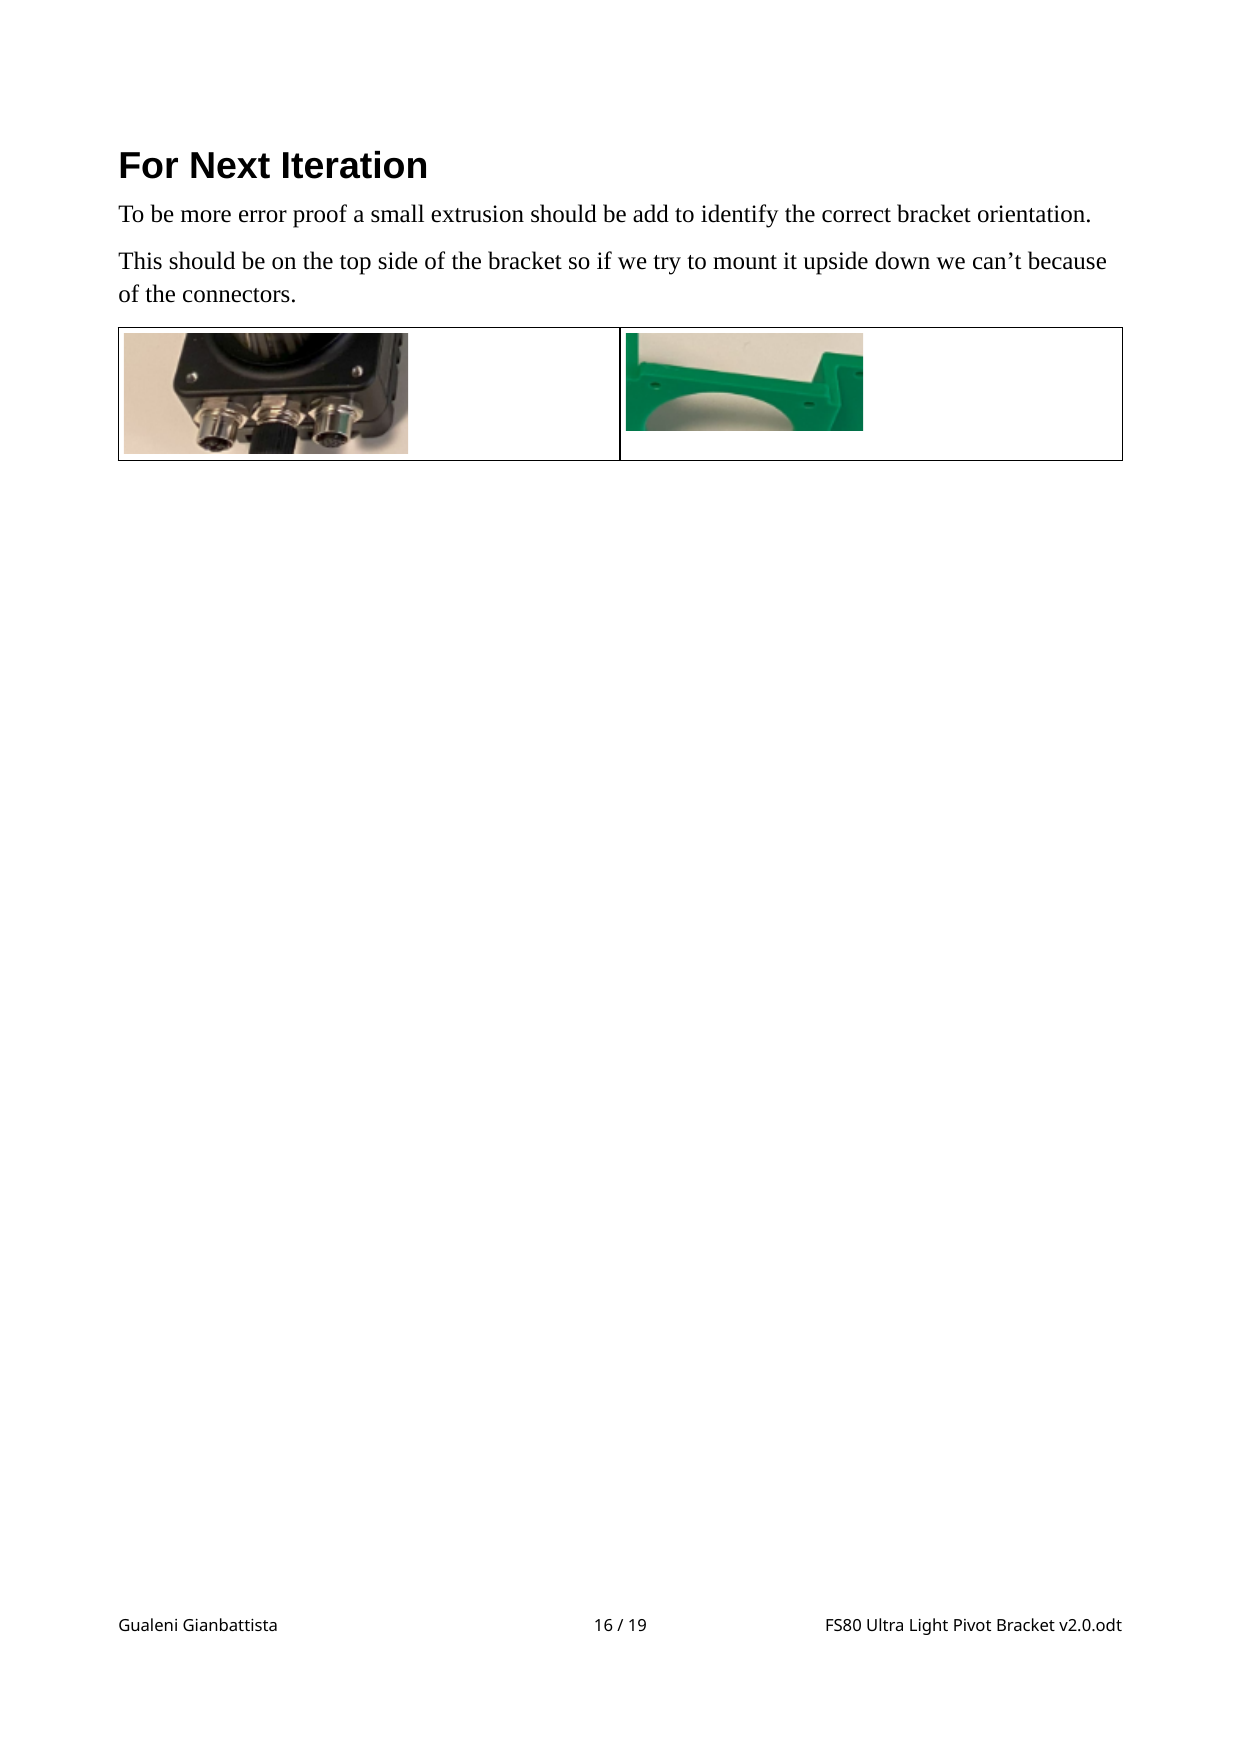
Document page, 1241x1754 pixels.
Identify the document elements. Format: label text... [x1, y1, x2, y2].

text To be more error proof a small extrusion should be add to identify the correct bracket orientation. [118, 199, 1122, 227]
subtitle For Next Iteration [118, 143, 1122, 186]
table_header [621, 328, 1122, 460]
table_header [119, 328, 619, 460]
picture [625, 333, 864, 431]
text This should be on the top side of the bracket so if we try to mount it upside down we can’t because of the connectors. [118, 246, 1122, 308]
picture [123, 333, 409, 454]
